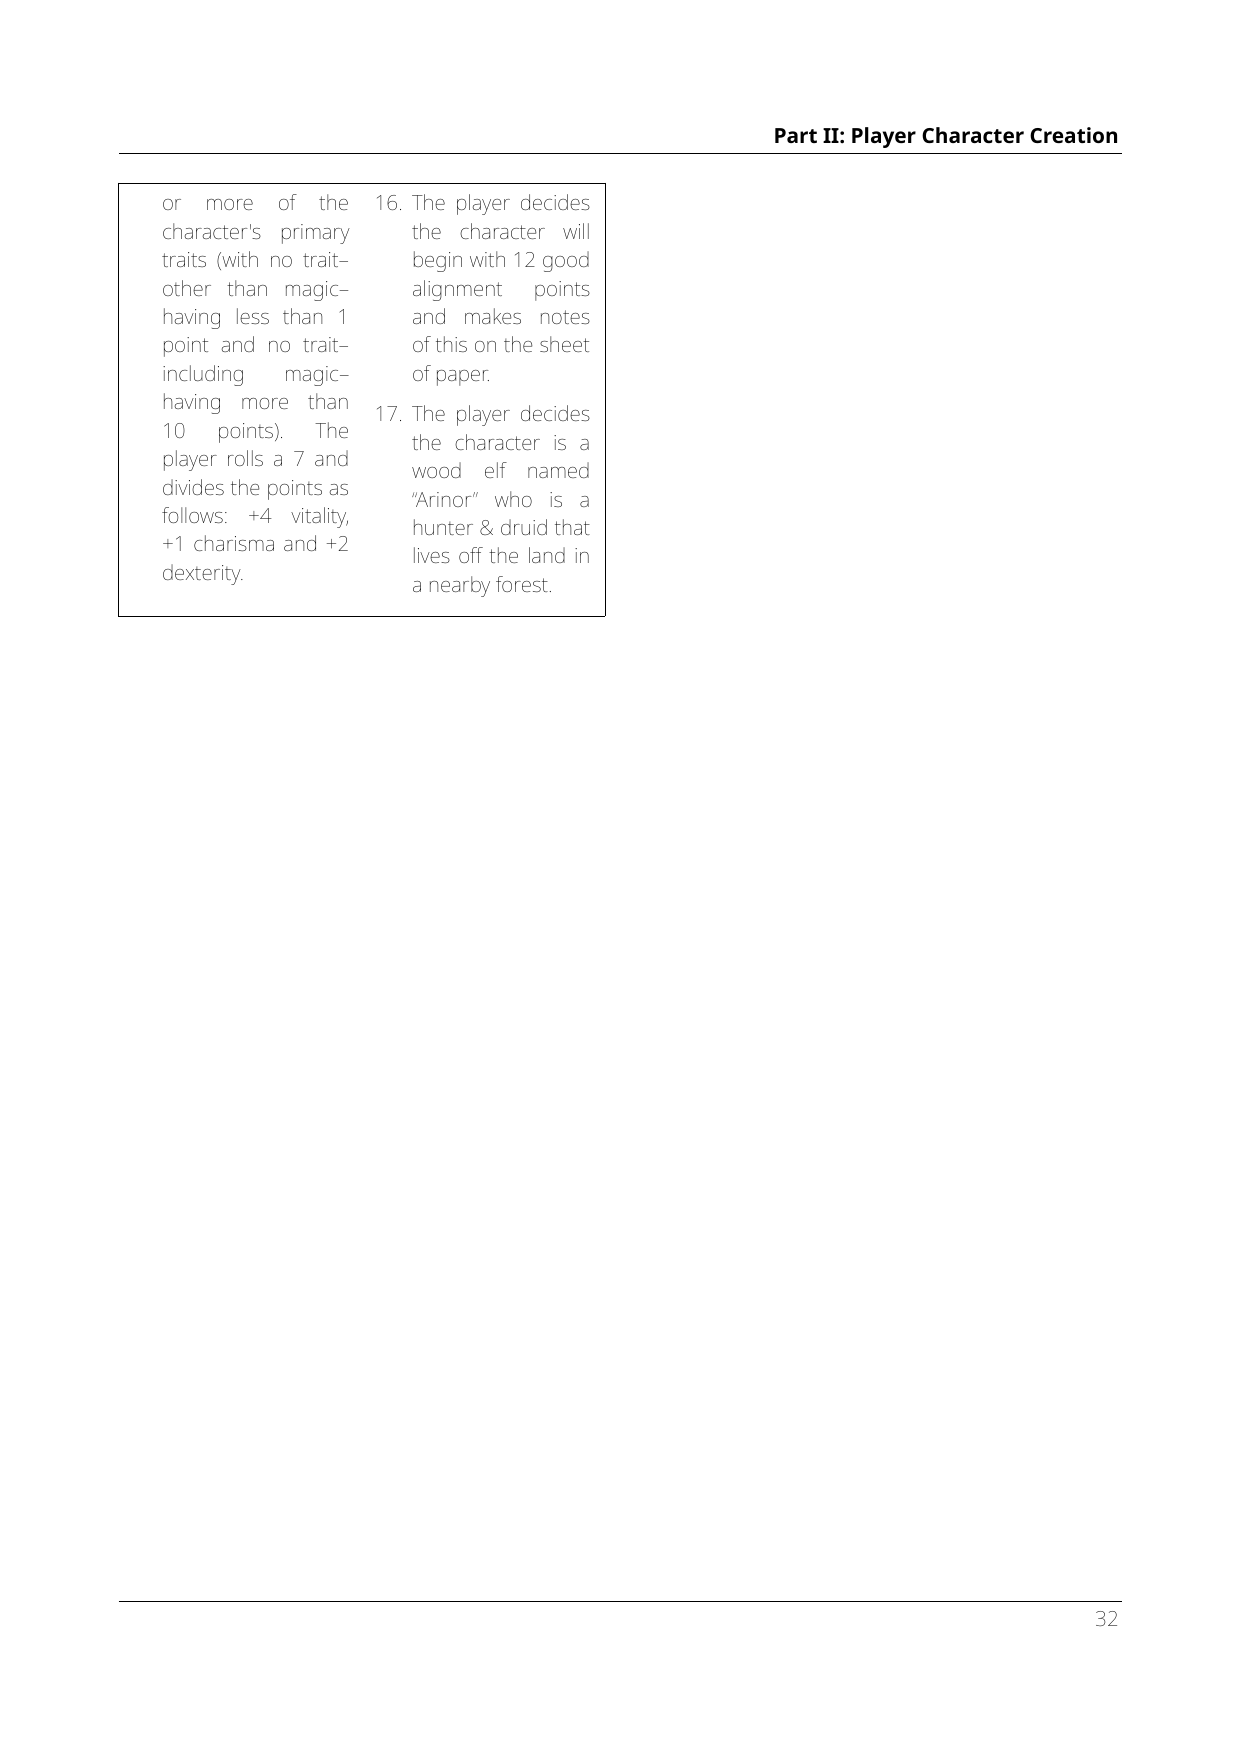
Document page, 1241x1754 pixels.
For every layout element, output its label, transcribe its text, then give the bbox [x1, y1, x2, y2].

table_cell [355, 184, 368, 616]
table_cell The player notes that due to the character's strength trait having a value of 2, the character suffers -5% XP every time they would gain XP. The player determines the numbers for four of the secondary traits: 4 health points, 3 stamina points (1 point is lost due to the chosen archetype's detriment) and +6 language points (the player places +2 in the elf language, +1 in the dwarf language and +3 in the common language). The player writes down their character's three save numbers: fortitude 4 (the same as vitality), reflex 6 (the same as dexterity with a +2 from the alertness focus) and will 6 (the same as intelligence). Because the character has magic 3, the player chooses three mana types: 3 green mana. The player rolls 2d6+3 to determine the number of silver coins (sc) with which to buy equipment. The player rolls a 7, giving their character 10 silver coins (7 + 3 = 10). The player decides to “buy” the following list of equipment: common belt (1 cc), cloak (5 cc), long coat (70 cc), linen shirt (5 cc), boots (2 sc), utility gloves (6 cc), wool trousers (2 sc), recurved bow (1 sc), arrows x 20 (50 cc), short sword (1 sc), leather garment (1 sc), apples x 2 (8 cc), bush berries (3 cc), backpack (20 cc), sack (1 cc), pemmican (50 cc), bandages (50 cc), fishing pole & tackle (10 cc), hemp rope (10 cc) and a mess kit (2 cc). The character has 9 copper coins remaining. A leather garment has a toughness of 1. The player adds this number to their character's dexterity 4 to get a defense of 5 (1 + 4 = 5). A recurved bow has a damage of 2. The player adds this number to their character's perception 7 to get a range attack of 9 (2 + 7 = 9). Current experience points are marked as “0” and 500 is written as the total XP necessary to become a 1st level character. The player decides the character will begin with 12 good alignment points and makes notes of this on the sheet of paper. The player decides the character is a wood elf named “Arinor” who is a hunter & druid that lives off the land in a nearby forest. [369, 184, 596, 616]
table_cell [596, 184, 605, 616]
table_cell The player chooses the “scout” and “arcanist” archetypes to be dual-arched by halving all of each archetype's benefits & detriments; then adding the two archetypes together. The player notes the pros and cons due to the chosen dual-arch: STRENGTH – 2 PERCEPTION – 5 INTELLIGENCE – 6 DEXTERITY – 2 CHARISMA – 2 VITALITY – 0 MAGIC – 3 The character may use 5 feats, has +2 skill points for intelligence-based skill tests, gains an additional 1d6-1 HP for each level promotion, suffers -1 stamina point and may move up to 7 spaces during tactical time. The “Elf” race is chosen for the character. The player notes the pros and cons of this race: BONUSES – +3 skill points for dexterity-based skill tests, +2 language points for the dwarf language and +2 language points for the hobgoblin language. DETERIMENTS – -2 skill points for strength-based skill tests. The player decides to choose the “alertness” focus available to the elf race, then notes the bonuses of that focus: +2 perception (for a total of perception 7), +1 charisma (for a total of charisma 3), +1 skill point for perception-based skill tests, +2 language points for a language of the player's choice (the player chooses “elf”) and +2 reflex. The player writes down 5 feats available to the elf race: magic resistance, heat vision, improved listen, sprint and illusion resistance. The player rolls 2d6 to determine how many extra character points can be assigned to one or more of the character's primary traits (with no trait–other than magic–having less than 1 point and no trait–including magic–having more than 10 points). The player rolls a 7 and divides the points as follows: +4 vitality, +1 charisma and +2 dexterity. [119, 184, 355, 616]
